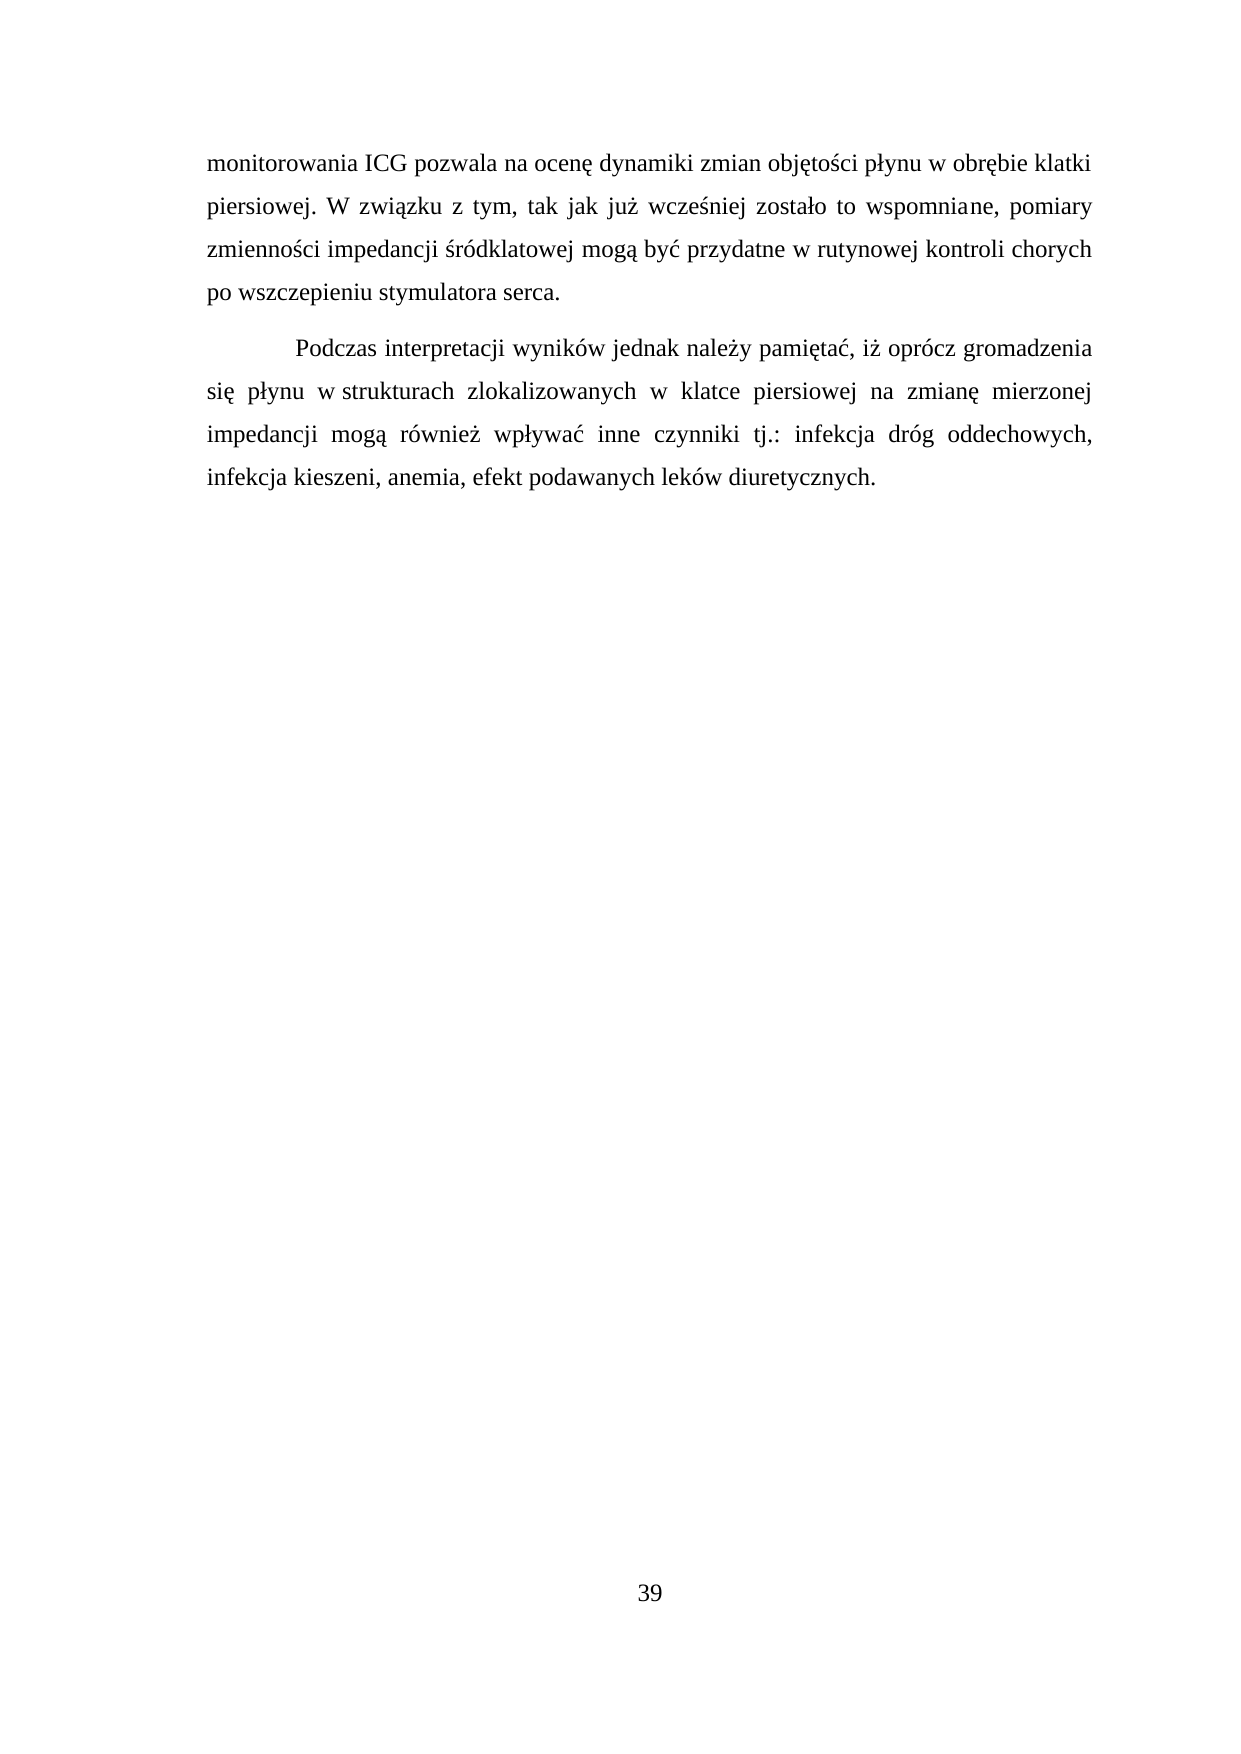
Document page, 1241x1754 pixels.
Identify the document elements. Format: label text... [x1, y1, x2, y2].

text Podczas interpretacji wyników jednak należy pamiętać, iż oprócz gromadzenia się płynu w strukturach zlokalizowanych w klatce piersiowej na zmianę mierzonej impedancji mogą również wpływać inne czynniki tj.: infekcja dróg oddechowych, infekcja kieszeni, anemia, efekt podawanych leków diuretycznych. [207, 333, 1093, 491]
text monitorowania ICG pozwala na ocenę dynamiki zmian objętości płynu w obrębie klatki piersiowej. W związku z tym, tak jak już wcześniej zostało to wspomniane, pomiary zmienności impedancji śródklatowej mogą być przydatne w rutynowej kontroli chorych po wszczepieniu stymulatora serca. [207, 148, 1093, 306]
